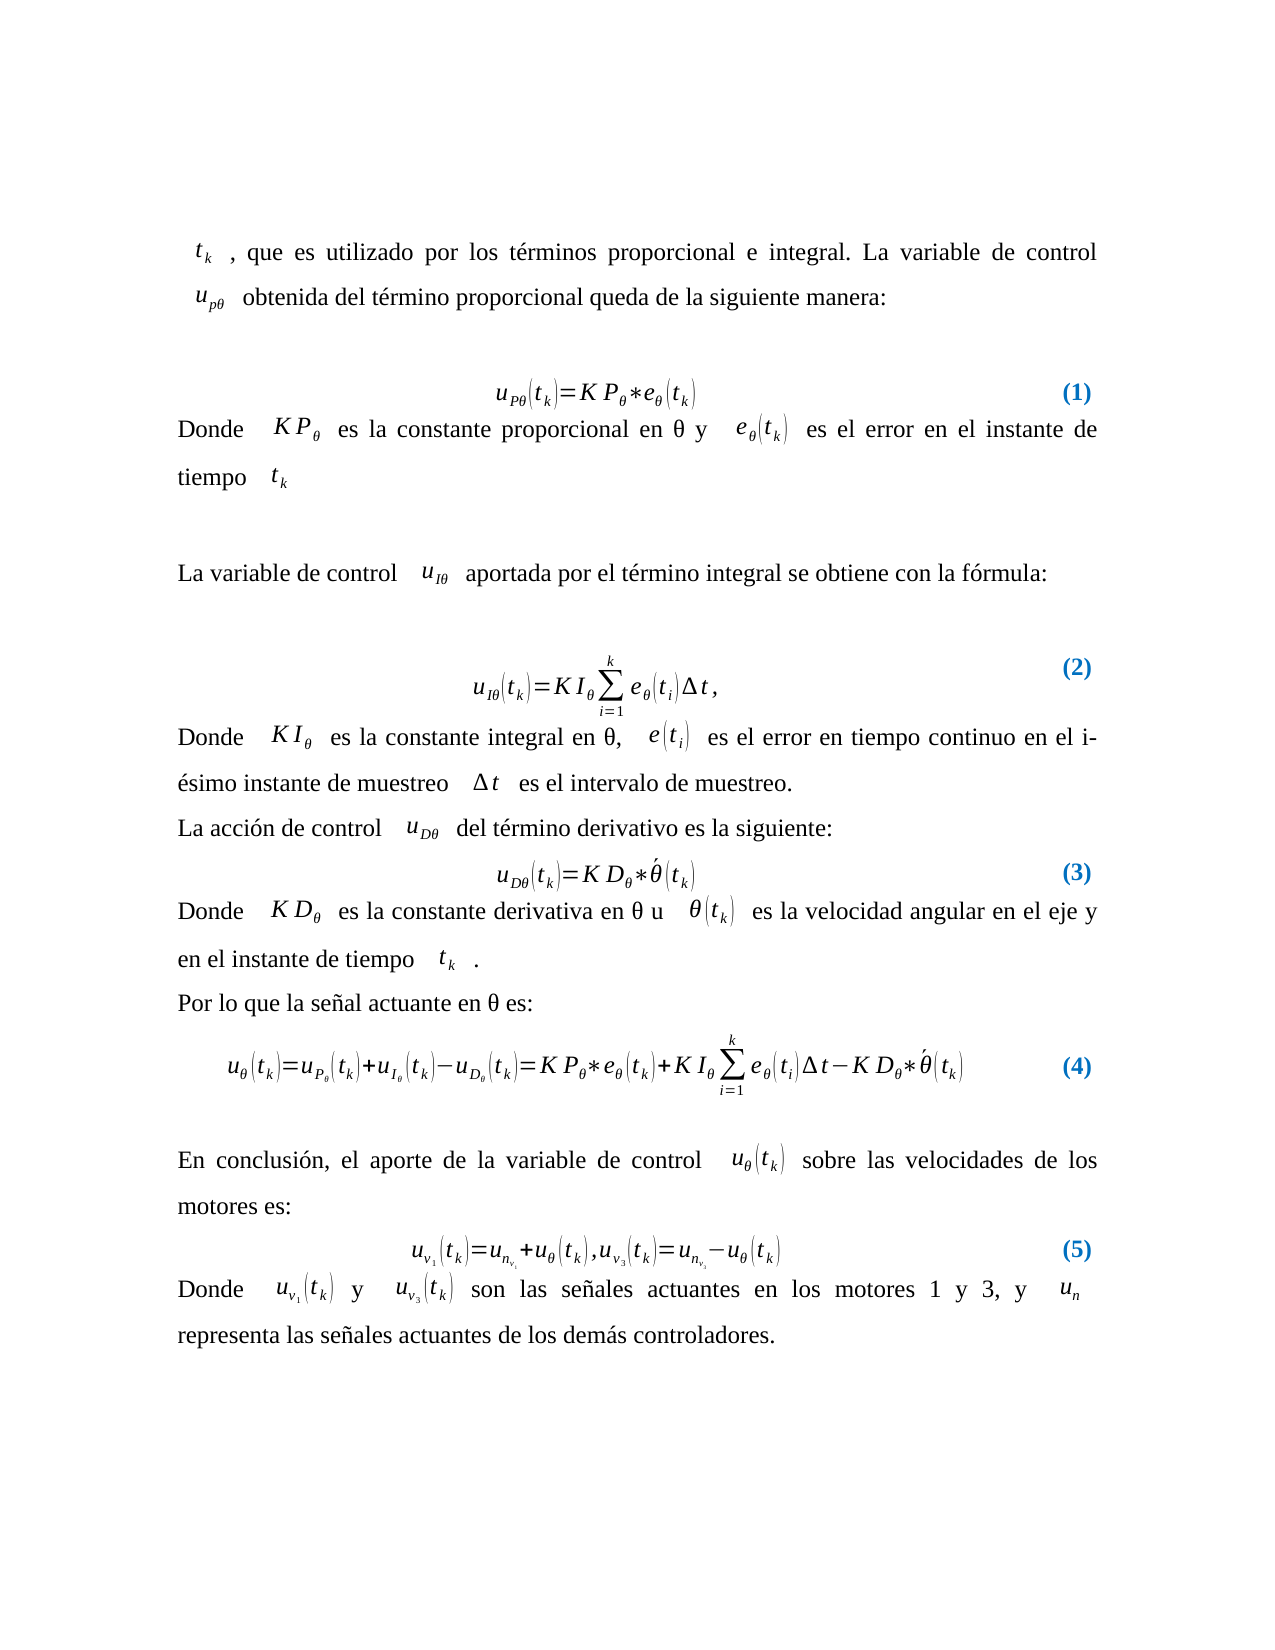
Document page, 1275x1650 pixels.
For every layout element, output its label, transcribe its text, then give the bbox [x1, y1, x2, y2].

text Continuando con el diagrama, la entrada de referencia corresponde los grados de inclinación deseados y la señal es el error en el instante de tiempo , que es utilizado por los términos proporcional e integral. La variable de control obtenida del término proporcional queda de la siguiente manera: [177, 235, 1098, 312]
table_header (3) [1026, 857, 1128, 893]
table_header [165, 652, 1026, 719]
table_header (4) [1026, 1031, 1128, 1099]
table_header (1) [1026, 377, 1128, 412]
text Por lo que la señal actuante en θ es: [177, 988, 1098, 1017]
table_header [165, 857, 1026, 893]
table_header (2) [1026, 652, 1128, 719]
table_header [165, 377, 1026, 412]
text Donde es la constante proporcional en θ y es el error en el instante de tiempo [177, 412, 1098, 492]
text Donde y son las señales actuantes en los motores 1 y 3, y representa las señales actuantes de los demás controladores. [177, 1271, 1098, 1349]
table_header [165, 1234, 1026, 1271]
table_header (5) [1026, 1234, 1128, 1271]
text Donde es la constante integral en θ, es el error en tiempo continuo en el i-ésimo instante de muestreo es el intervalo de muestreo. [177, 719, 1098, 797]
table_header [165, 1031, 1026, 1099]
text La variable de control aportada por el término integral se obtiene con la fórmula: [177, 556, 1098, 588]
text La acción de control del término derivativo es la siguiente: [177, 812, 1098, 843]
text Donde es la constante derivativa en θ u es la velocidad angular en el eje y en el instante de tiempo . [177, 893, 1098, 974]
text En conclusión, el aporte de la variable de control sobre las velocidades de los motores es: [177, 1142, 1098, 1220]
